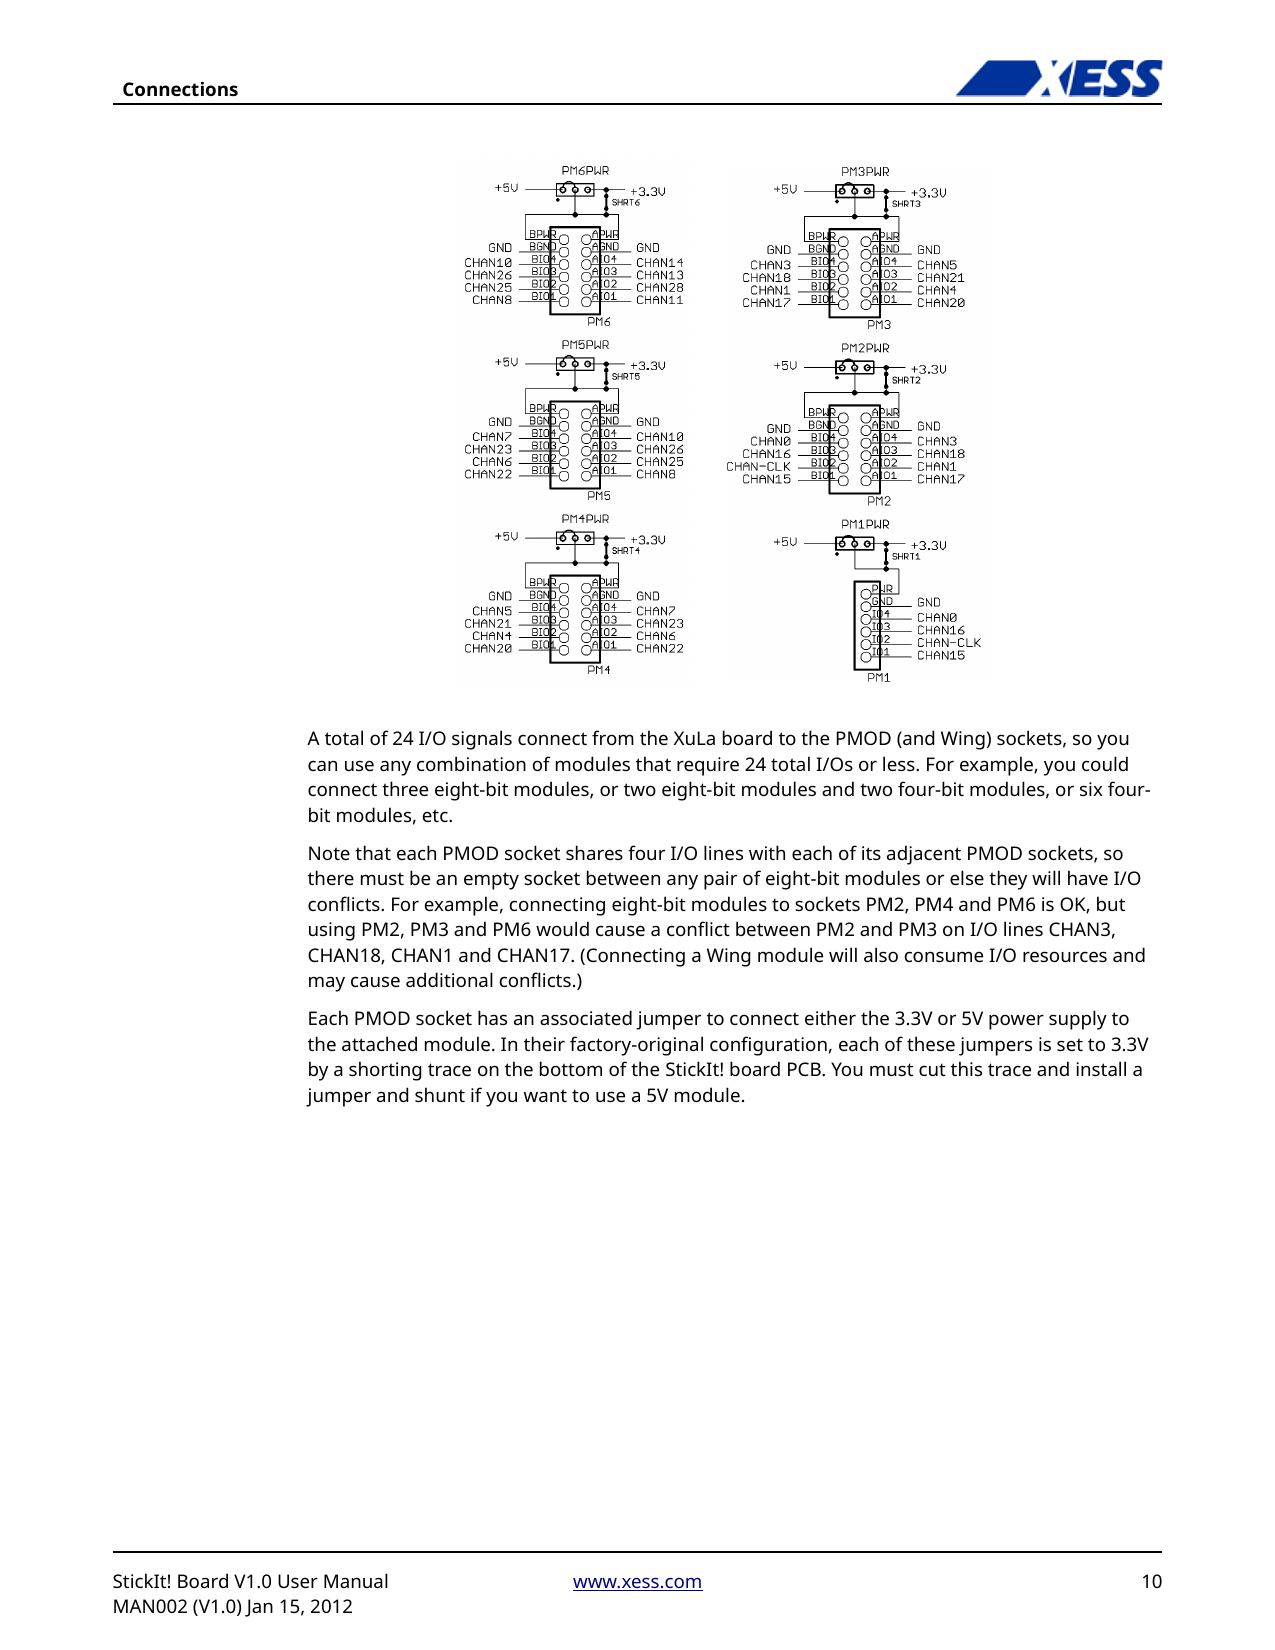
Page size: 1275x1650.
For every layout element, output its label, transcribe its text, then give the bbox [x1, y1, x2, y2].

text Note that each PMOD socket shares four I/O lines with each of its adjacent PMOD sockets, so there must be an empty socket between any pair of eight-bit modules or else they will have I/O conflicts. For example, connecting eight-bit modules to sockets PM2, PM4 and PM6 is OK, but using PM2, PM3 and PM6 would cause a conflict between PM2 and PM3 on I/O lines CHAN3, CHAN18, CHAN1 and CHAN17. (Connecting a Wing module will also consume I/O resources and may cause additional conflicts.) [307, 840, 1162, 993]
picture [456, 153, 694, 688]
picture [955, 60, 1163, 97]
picture [725, 165, 994, 684]
text Each PMOD socket has an associated jumper to connect either the 3.3V or 5V power supply to the attached module. In their factory-original configuration, each of these jumpers is set to 3.3V by a shorting trace on the bottom of the StickIt! board PCB. You must cut this trace and install a jumper and shunt if you want to use a 5V module. [307, 1006, 1162, 1108]
text A total of 24 I/O signals connect from the XuLa board to the PMOD (and Wing) sockets, so you can use any combination of modules that require 24 total I/Os or less. For example, you could connect three eight-bit modules, or two eight-bit modules and two four-bit modules, or six four-bit modules, etc. [307, 726, 1162, 828]
